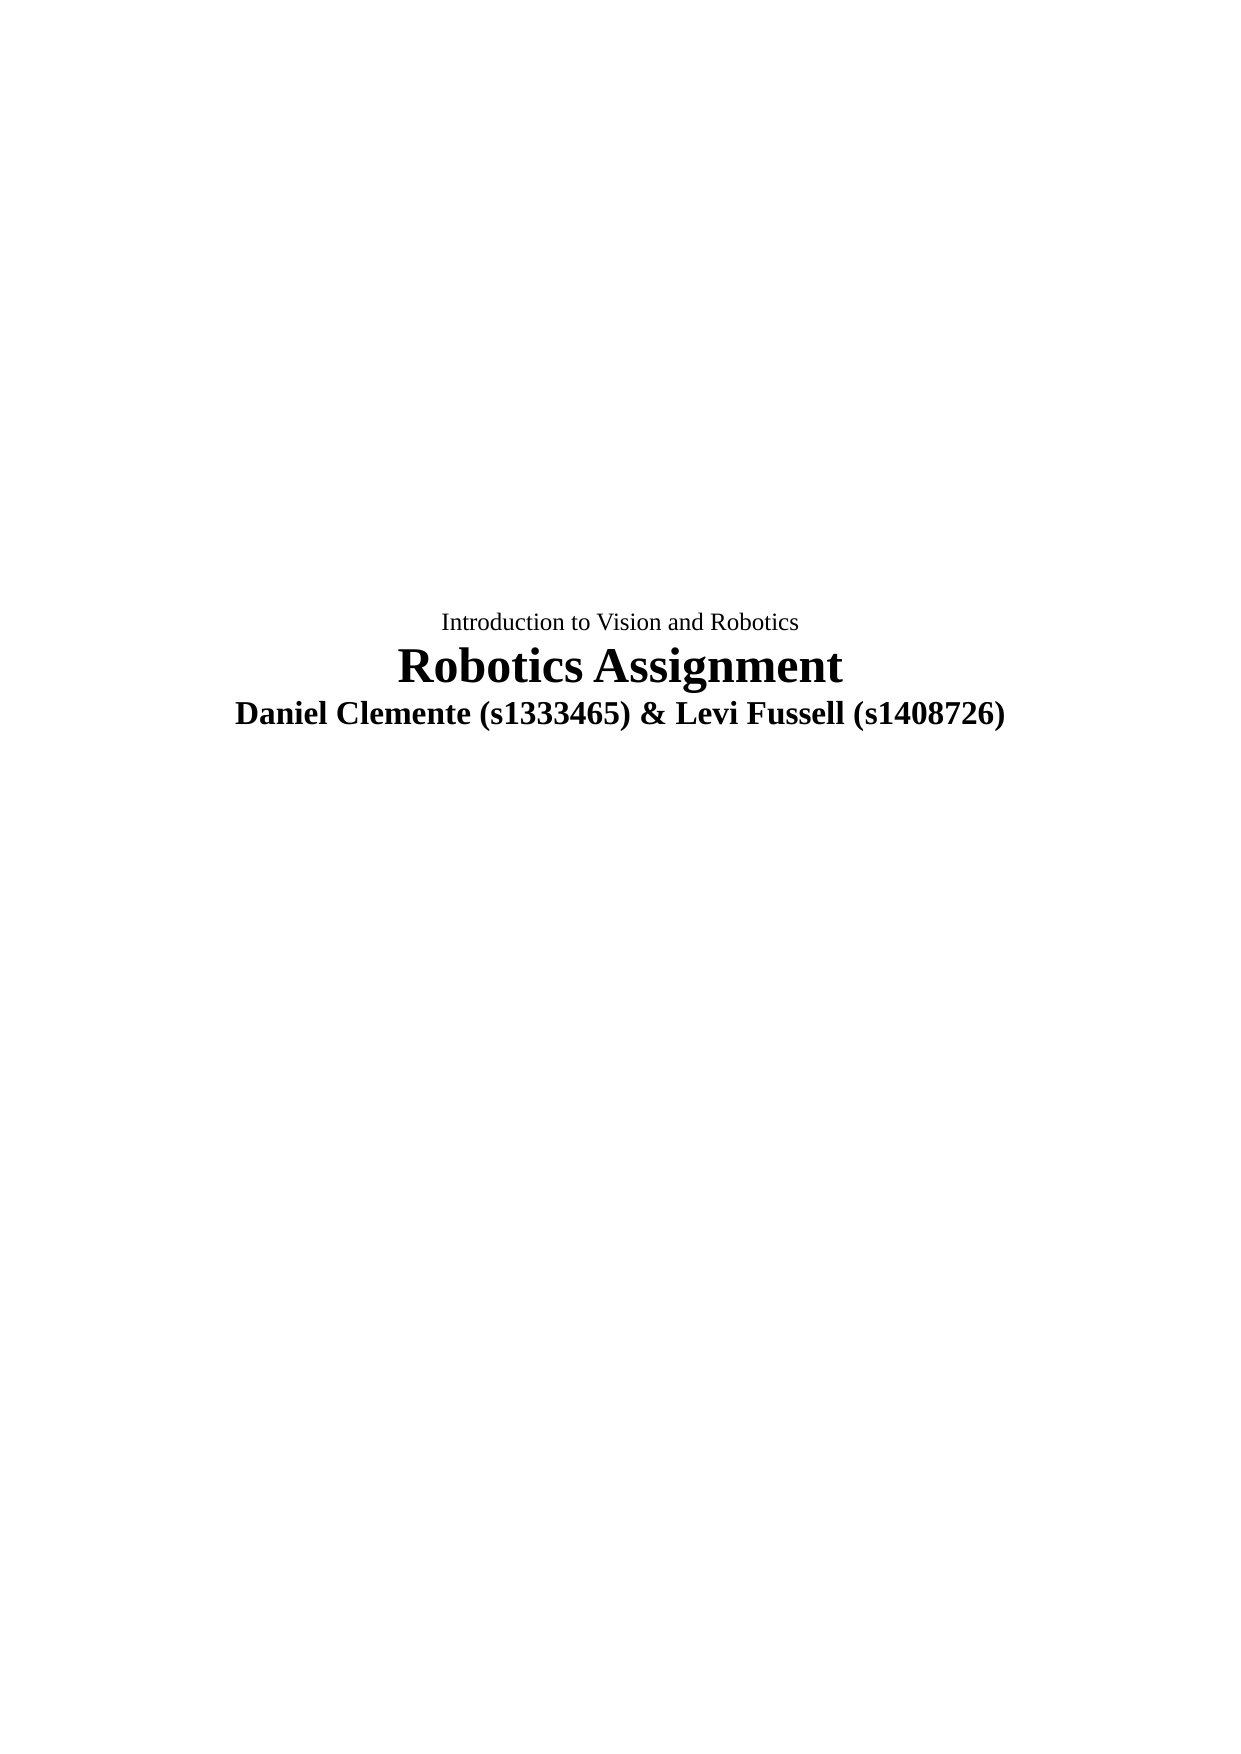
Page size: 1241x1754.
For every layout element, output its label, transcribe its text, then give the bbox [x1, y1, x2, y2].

text Daniel Clemente (s1333465) & Levi Fussell (s1408726) [118, 693, 1122, 731]
text Introduction to Vision and Robotics [118, 607, 1122, 636]
text Robotics Assignment [118, 636, 1122, 693]
